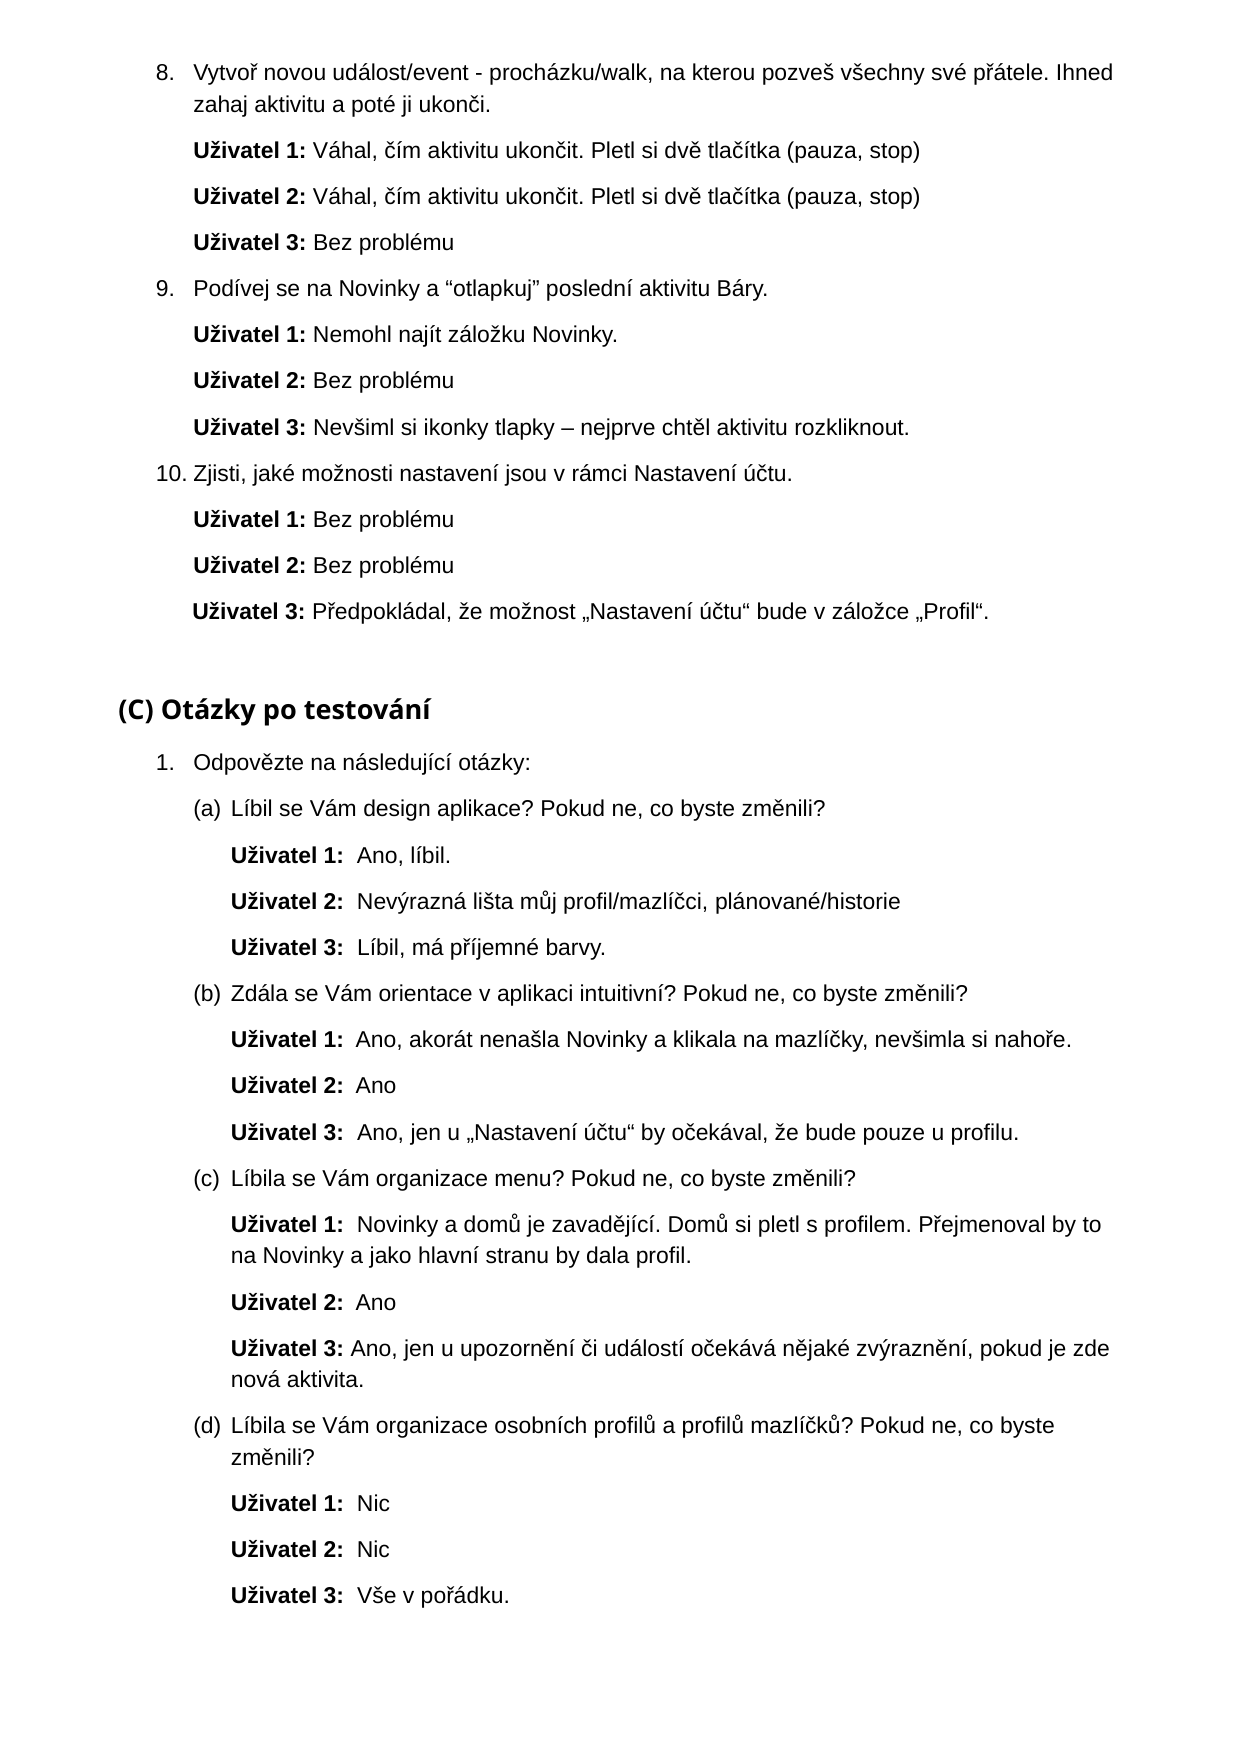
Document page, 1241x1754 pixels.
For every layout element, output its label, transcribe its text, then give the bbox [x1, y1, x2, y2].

text Uživatel 2: Nic [231, 1536, 1122, 1562]
list Odpovězte na následující otázky: [156, 749, 1122, 776]
list Líbil se Vám design aplikace? Pokud ne, co byste změnili? [193, 795, 1122, 822]
list Zjisti, jaké možnosti nastavení jsou v rámci Nastavení účtu. [156, 460, 1122, 486]
text Uživatel 1: Nemohl najít záložku Novinky. [193, 321, 1122, 348]
text Uživatel 3: Ano, jen u upozornění či událostí očekává nějaké zvýraznění, pokud je zde nová aktivita. [231, 1334, 1122, 1392]
list Líbila se Vám organizace menu? Pokud ne, co byste změnili? [193, 1164, 1122, 1191]
text Uživatel 1: Nic [231, 1490, 1122, 1516]
text (C) Otázky po testování [118, 691, 1122, 727]
text Uživatel 3: Předpokládal, že možnost „Nastavení účtu“ bude v záložce „Profil“. [118, 598, 1122, 624]
list Vytvoř novou událost/event - procházku/walk, na kterou pozveš všechny své přátele. Ihned zahaj aktivitu a poté ji ukonči. [156, 59, 1122, 117]
text Uživatel 1: Ano, líbil. [231, 842, 1122, 868]
text Uživatel 1: Ano, akorát nenašla Novinky a klikala na mazlíčky, nevšimla si nahoře. [231, 1026, 1122, 1052]
text Uživatel 3: Vše v pořádku. [231, 1582, 1122, 1609]
list Líbila se Vám organizace osobních profilů a profilů mazlíčků? Pokud ne, co byste změnili? [193, 1412, 1122, 1470]
text Uživatel 1: Bez problému [193, 506, 1122, 532]
list Podívej se na Novinky a “otlapkuj” poslední aktivitu Báry. [156, 275, 1122, 302]
text Uživatel 1: Novinky a domů je zavadějící. Domů si pletl s profilem. Přejmenoval by to na Novinky a jako hlavní stranu by dala profil. [231, 1211, 1122, 1269]
text Uživatel 2: Nevýrazná lišta můj profil/mazlíčci, plánované/historie [231, 888, 1122, 914]
text Uživatel 2: Ano [231, 1288, 1122, 1315]
text Uživatel 2: Ano [231, 1072, 1122, 1099]
text Uživatel 2: Bez problému [193, 552, 1122, 578]
text Uživatel 2: Váhal, čím aktivitu ukončit. Pletl si dvě tlačítka (pauza, stop) [193, 183, 1122, 209]
text Uživatel 2: Bez problému [193, 367, 1122, 394]
text Uživatel 1: Váhal, čím aktivitu ukončit. Pletl si dvě tlačítka (pauza, stop) [193, 137, 1122, 163]
text Uživatel 3: Ano, jen u „Nastavení účtu“ by očekával, že bude pouze u profilu. [231, 1118, 1122, 1145]
list Zdála se Vám orientace v aplikaci intuitivní? Pokud ne, co byste změnili? [193, 980, 1122, 1006]
text Uživatel 3: Líbil, má příjemné barvy. [231, 934, 1122, 960]
text Uživatel 3: Bez problému [193, 229, 1122, 255]
text Uživatel 3: Nevšiml si ikonky tlapky – nejprve chtěl aktivitu rozkliknout. [193, 414, 1122, 440]
